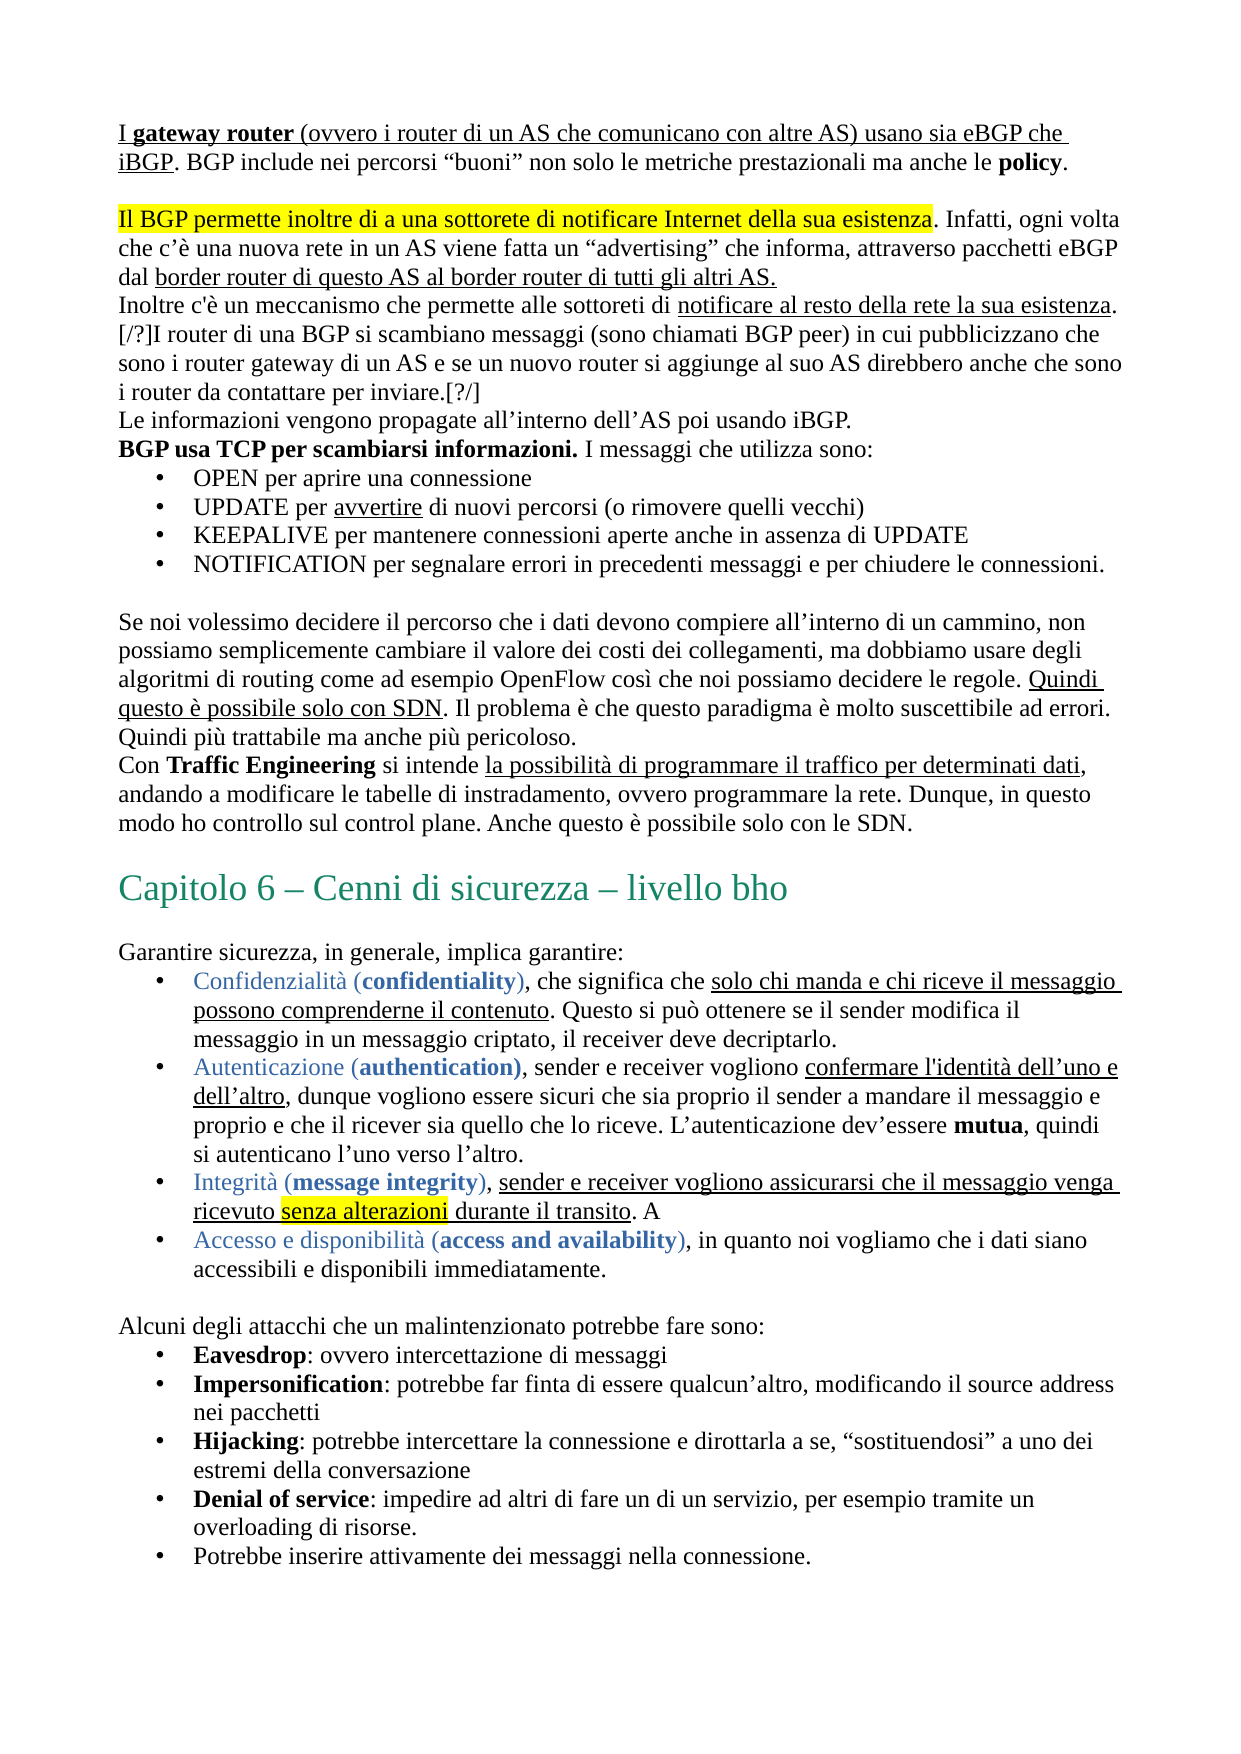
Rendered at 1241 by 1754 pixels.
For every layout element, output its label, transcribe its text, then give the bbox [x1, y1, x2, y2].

list Accesso e disponibilità (access and availability), in quanto noi vogliamo che i dati siano accessibili e disponibili immediatamente. [156, 1225, 1122, 1282]
text Alcuni degli attacchi che un malintenzionato potrebbe fare sono: [118, 1311, 1122, 1340]
text Il BGP permette inoltre di a una sottorete di notificare Internet della sua esistenza. Infatti, ogni volta che c’è una nuova rete in un AS viene fatta un “advertising” che informa, attraverso pacchetti eBGP dal border router di questo AS al border router di tutti gli altri AS. [118, 204, 1122, 291]
list Hijacking: potrebbe intercettare la connessione e dirottarla a se, “sostituendosi” a uno dei estremi della conversazione [156, 1426, 1122, 1484]
list UPDATE per avvertire di nuovi percorsi (o rimovere quelli vecchi) [156, 492, 1122, 521]
text Capitolo 6 – Cenni di sicurezza – livello bho [118, 866, 1122, 909]
text I gateway router (ovvero i router di un AS che comunicano con altre AS) usano sia eBGP che iBGP. BGP include nei percorsi “buoni” non solo le metriche prestazionali ma anche le policy. [118, 118, 1122, 176]
text Le informazioni vengono propagate all’interno dell’AS poi usando iBGP. [118, 406, 1122, 434]
text Inoltre c'è un meccanismo che permette alle sottoreti di notificare al resto della rete la sua esistenza. [/?]I router di una BGP si scambiano messaggi (sono chiamati BGP peer) in cui pubblicizzano che sono i router gateway di un AS e se un nuovo router si aggiunge al suo AS direbbero anche che sono i router da contattare per inviare.[?/] [118, 291, 1122, 406]
text BGP usa TCP per scambiarsi informazioni. I messaggi che utilizza sono: [118, 434, 1122, 463]
list Potrebbe inserire attivamente dei messaggi nella connessione. [156, 1541, 1122, 1570]
list Eavesdrop: ovvero intercettazione di messaggi [156, 1340, 1122, 1369]
text Se noi volessimo decidere il percorso che i dati devono compiere all’interno di un cammino, non possiamo semplicemente cambiare il valore dei costi dei collegamenti, ma dobbiamo usare degli algoritmi di routing come ad esempio OpenFlow così che noi possiamo decidere le regole. Quindi questo è possibile solo con SDN. Il problema è che questo paradigma è molto suscettibile ad errori. Quindi più trattabile ma anche più pericoloso. [118, 607, 1122, 751]
list Integrità (message integrity), sender e receiver vogliono assicurarsi che il messaggio venga ricevuto senza alterazioni durante il transito. A [156, 1167, 1122, 1225]
list Denial of service: impedire ad altri di fare un di un servizio, per esempio tramite un overloading di risorse. [156, 1484, 1122, 1541]
list Autenticazione (authentication), sender e receiver vogliono confermare l'identità dell’uno e dell’altro, dunque vogliono essere sicuri che sia proprio il sender a mandare il messaggio e proprio e che il ricever sia quello che lo riceve. L’autenticazione dev’essere mutua, quindi si autenticano l’uno verso l’altro. [156, 1052, 1122, 1167]
list KEEPALIVE per mantenere connessioni aperte anche in assenza di UPDATE [156, 521, 1122, 549]
list OPEN per aprire una connessione [156, 463, 1122, 492]
list NOTIFICATION per segnalare errori in precedenti messaggi e per chiudere le connessioni. [156, 549, 1122, 578]
text Con Traffic Engineering si intende la possibilità di programmare il traffico per determinati dati, andando a modificare le tabelle di instradamento, ovvero programmare la rete. Dunque, in questo modo ho controllo sul control plane. Anche questo è possibile solo con le SDN. [118, 751, 1122, 837]
list Confidenzialità (confidentiality), che significa che solo chi manda e chi riceve il messaggio possono comprenderne il contenuto. Questo si può ottenere se il sender modifica il messaggio in un messaggio criptato, il receiver deve decriptarlo. [156, 966, 1122, 1052]
text Garantire sicurezza, in generale, implica garantire: [118, 937, 1122, 966]
list Impersonification: potrebbe far finta di essere qualcun’altro, modificando il source address nei pacchetti [156, 1369, 1122, 1426]
